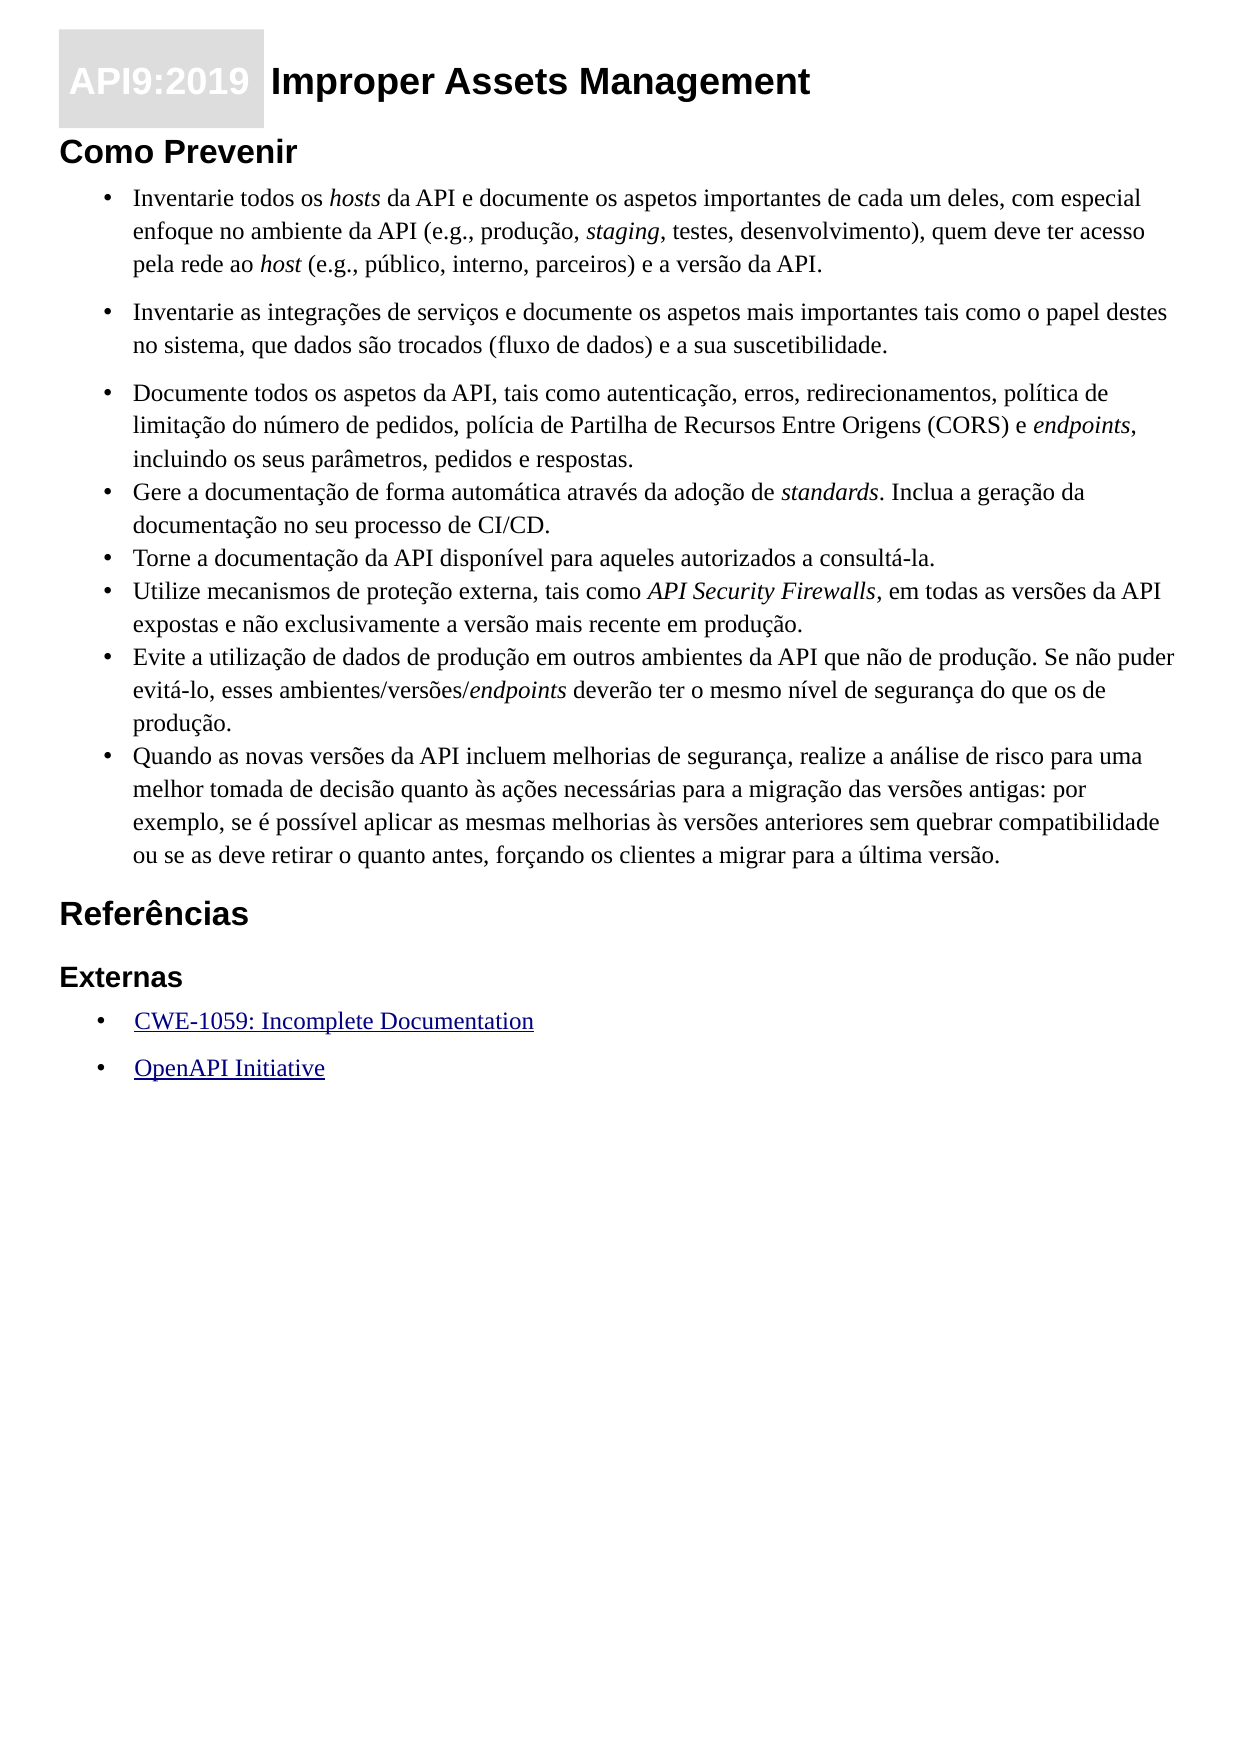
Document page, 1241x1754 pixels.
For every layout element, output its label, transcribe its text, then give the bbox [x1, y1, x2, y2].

list Utilize mecanismos de proteção externa, tais como API Security Firewalls, em todas as versões da API expostas e não exclusivamente a versão mais recente em produção. [103, 576, 1181, 637]
list Documente todos os aspetos da API, tais como autenticação, erros, redirecionamentos, política de limitação do número de pedidos, polícia de Partilha de Recursos Entre Origens (CORS) e endpoints, incluindo os seus parâmetros, pedidos e respostas. [103, 378, 1181, 472]
list Inventarie as integrações de serviços e documente os aspetos mais importantes tais como o papel destes no sistema, que dados são trocados (fluxo de dados) e a sua suscetibilidade. [103, 297, 1181, 359]
list Gere a documentação de forma automática através da adoção de standards. Inclua a geração da documentação no seu processo de CI/CD. [103, 477, 1181, 538]
list Quando as novas versões da API incluem melhorias de segurança, realize a análise de risco para uma melhor tomada de decisão quanto às ações necessárias para a migração das versões antigas: por exemplo, se é possível aplicar as mesmas melhorias às versões anteriores sem quebrar compatibilidade ou se as deve retirar o quanto antes, forçando os clientes a migrar para a última versão. [103, 741, 1181, 869]
list Inventarie todos os hosts da API e documente os aspetos importantes de cada um deles, com especial enfoque no ambiente da API (e.g., produção, staging, testes, desenvolvimento), quem deve ter acesso pela rede ao host (e.g., público, interno, parceiros) e a versão da API. [103, 183, 1181, 278]
subtitle Como Prevenir [59, 132, 1181, 171]
list OpenAPI Initiative [97, 1053, 1181, 1082]
subtitle Externas [59, 959, 1181, 993]
list CWE-1059: Incomplete Documentation [97, 1006, 1181, 1034]
list Evite a utilização de dados de produção em outros ambientes da API que não de produção. Se não puder evitá-lo, esses ambientes/versões/endpoints deverão ter o mesmo nível de segurança do que os de produção. [103, 642, 1181, 737]
subtitle Referências [59, 894, 1181, 932]
list Torne a documentação da API disponível para aqueles autorizados a consultá-la. [103, 543, 1181, 571]
